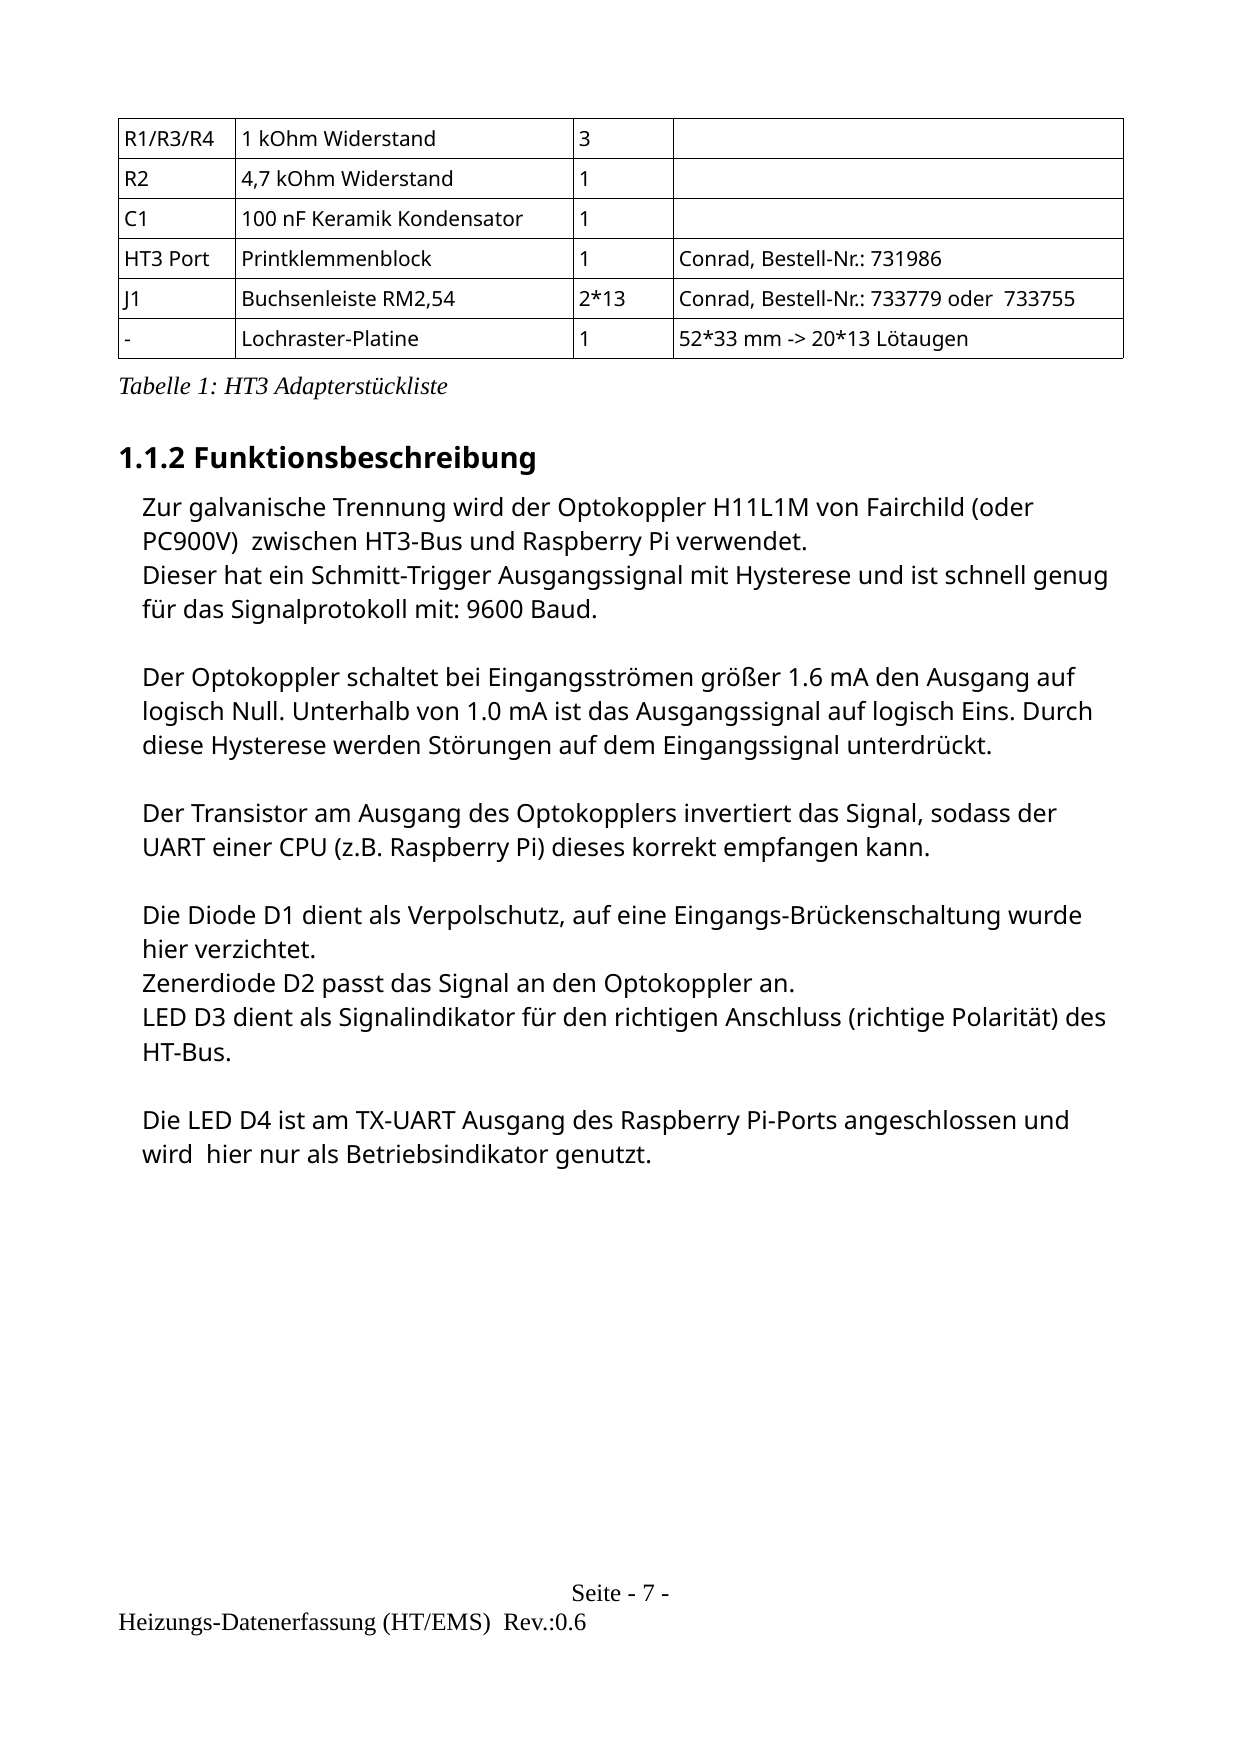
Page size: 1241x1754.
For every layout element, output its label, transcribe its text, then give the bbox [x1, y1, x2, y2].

table_cell 3 [574, 119, 673, 158]
table_cell 1 [574, 239, 673, 278]
table_cell Lochraster-Platine [236, 319, 573, 358]
table_cell 1 kOhm Widerstand [236, 119, 573, 158]
table_cell 1 [574, 199, 673, 238]
table_cell - [119, 319, 235, 358]
subtitle Funktionsbeschreibung [118, 437, 1122, 477]
table_cell Conrad, Bestell-Nr.: 731986 [674, 239, 1123, 278]
table_cell 1 [574, 159, 673, 198]
table_cell [674, 119, 1123, 158]
table_cell [674, 159, 1123, 198]
text Tabelle 1: HT3 Adapterstückliste [118, 371, 1122, 399]
table_cell R2 [119, 159, 235, 198]
table_cell 52*33 mm -> 20*13 Lötaugen [674, 319, 1123, 358]
table_cell R1/R3/R4 [119, 119, 235, 158]
table_cell Conrad, Bestell-Nr.: 733779 oder 733755 [674, 279, 1123, 318]
table_cell 1 [574, 319, 673, 358]
text Zur galvanische Trennung wird der Optokoppler H11L1M von Fairchild (oder PC900V) zwischen HT3-Bus und Raspberry Pi verwendet. Dieser hat ein Schmitt-Trigger Ausgangssignal mit Hysterese und ist schnell genug für das Signalprotokoll mit: 9600 Baud. Der Optokoppler schaltet bei Eingangsströmen größer 1.6 mA den Ausgang auf logisch Null. Unterhalb von 1.0 mA ist das Ausgangssignal auf logisch Eins. Durch diese Hysterese werden Störungen auf dem Eingangssignal unterdrückt. Der Transistor am Ausgang des Optokopplers invertiert das Signal, sodass der UART einer CPU (z.B. Raspberry Pi) dieses korrekt empfangen kann. Die Diode D1 dient als Verpolschutz, auf eine Eingangs-Brückenschaltung wurde hier verzichtet. Zenerdiode D2 passt das Signal an den Optokoppler an. LED D3 dient als Signalindikator für den richtigen Anschluss (richtige Polarität) des HT-Bus. Die LED D4 ist am TX-UART Ausgang des Raspberry Pi-Ports angeschlossen und wird hier nur als Betriebsindikator genutzt. [142, 489, 1122, 1170]
table_cell 100 nF Keramik Kondensator [236, 199, 573, 238]
table_cell Buchsenleiste RM2,54 [236, 279, 573, 318]
table_cell [674, 199, 1123, 238]
table_cell 2*13 [574, 279, 673, 318]
table_cell HT3 Port [119, 239, 235, 278]
table_cell 4,7 kOhm Widerstand [236, 159, 573, 198]
table_cell C1 [119, 199, 235, 238]
table_cell J1 [119, 279, 235, 318]
table_cell Printklemmenblock [236, 239, 573, 278]
